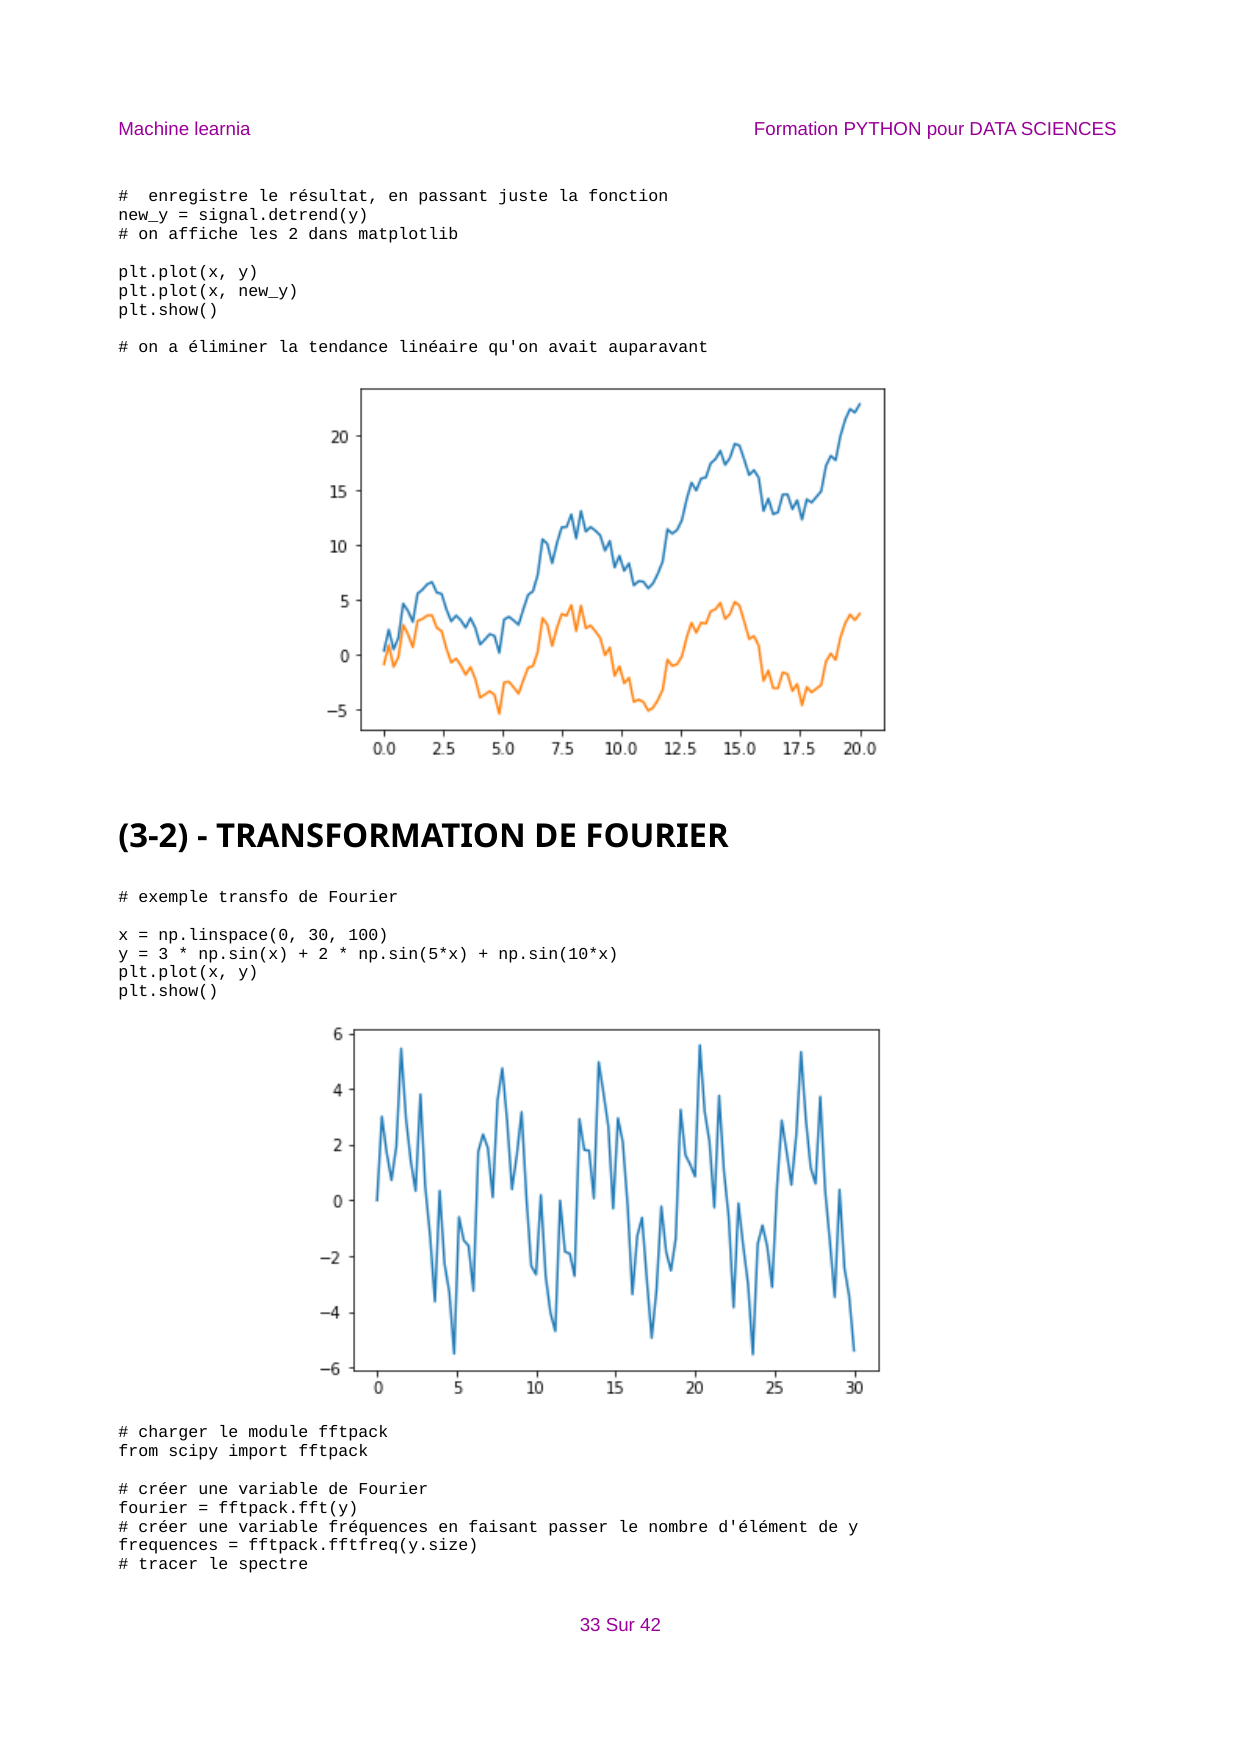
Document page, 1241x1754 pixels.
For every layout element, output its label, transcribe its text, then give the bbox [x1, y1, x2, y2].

picture [309, 376, 931, 769]
text # exemple transfo de Fourier [118, 889, 1122, 907]
text plt.plot(x, new_y) [118, 282, 1122, 301]
text # on a éliminer la tendance linéaire qu'on avait auparavant [118, 339, 1122, 358]
subtitle (3-2) - TRANSFORMATION DE FOURIER [118, 813, 1122, 857]
text y = 3 * np.sin(x) + 2 * np.sin(5*x) + np.sin(10*x) [118, 945, 1122, 964]
text new_y = signal.detrend(y) [118, 207, 1122, 226]
text # tracer le spectre [118, 1556, 1122, 1575]
text plt.plot(x, y) [118, 263, 1122, 282]
text fourier = fftpack.fft(y) [118, 1499, 1122, 1518]
text from scipy import fftpack [118, 1443, 1122, 1462]
text # enregistre le résultat, en passant juste la fonction [118, 188, 1122, 207]
text # créer une variable fréquences en faisant passer le nombre d'élément de y [118, 1518, 1122, 1537]
text # on affiche les 2 dans matplotlib [118, 226, 1122, 244]
text # créer une variable de Fourier [118, 1480, 1122, 1499]
text frequences = fftpack.fftfreq(y.size) [118, 1537, 1122, 1556]
text plt.plot(x, y) [118, 964, 1122, 983]
picture [306, 1020, 934, 1405]
text plt.show() [118, 983, 1122, 1002]
text x = np.linspace(0, 30, 100) [118, 926, 1122, 945]
text # charger le module fftpack [118, 1424, 1122, 1443]
text plt.show() [118, 301, 1122, 320]
